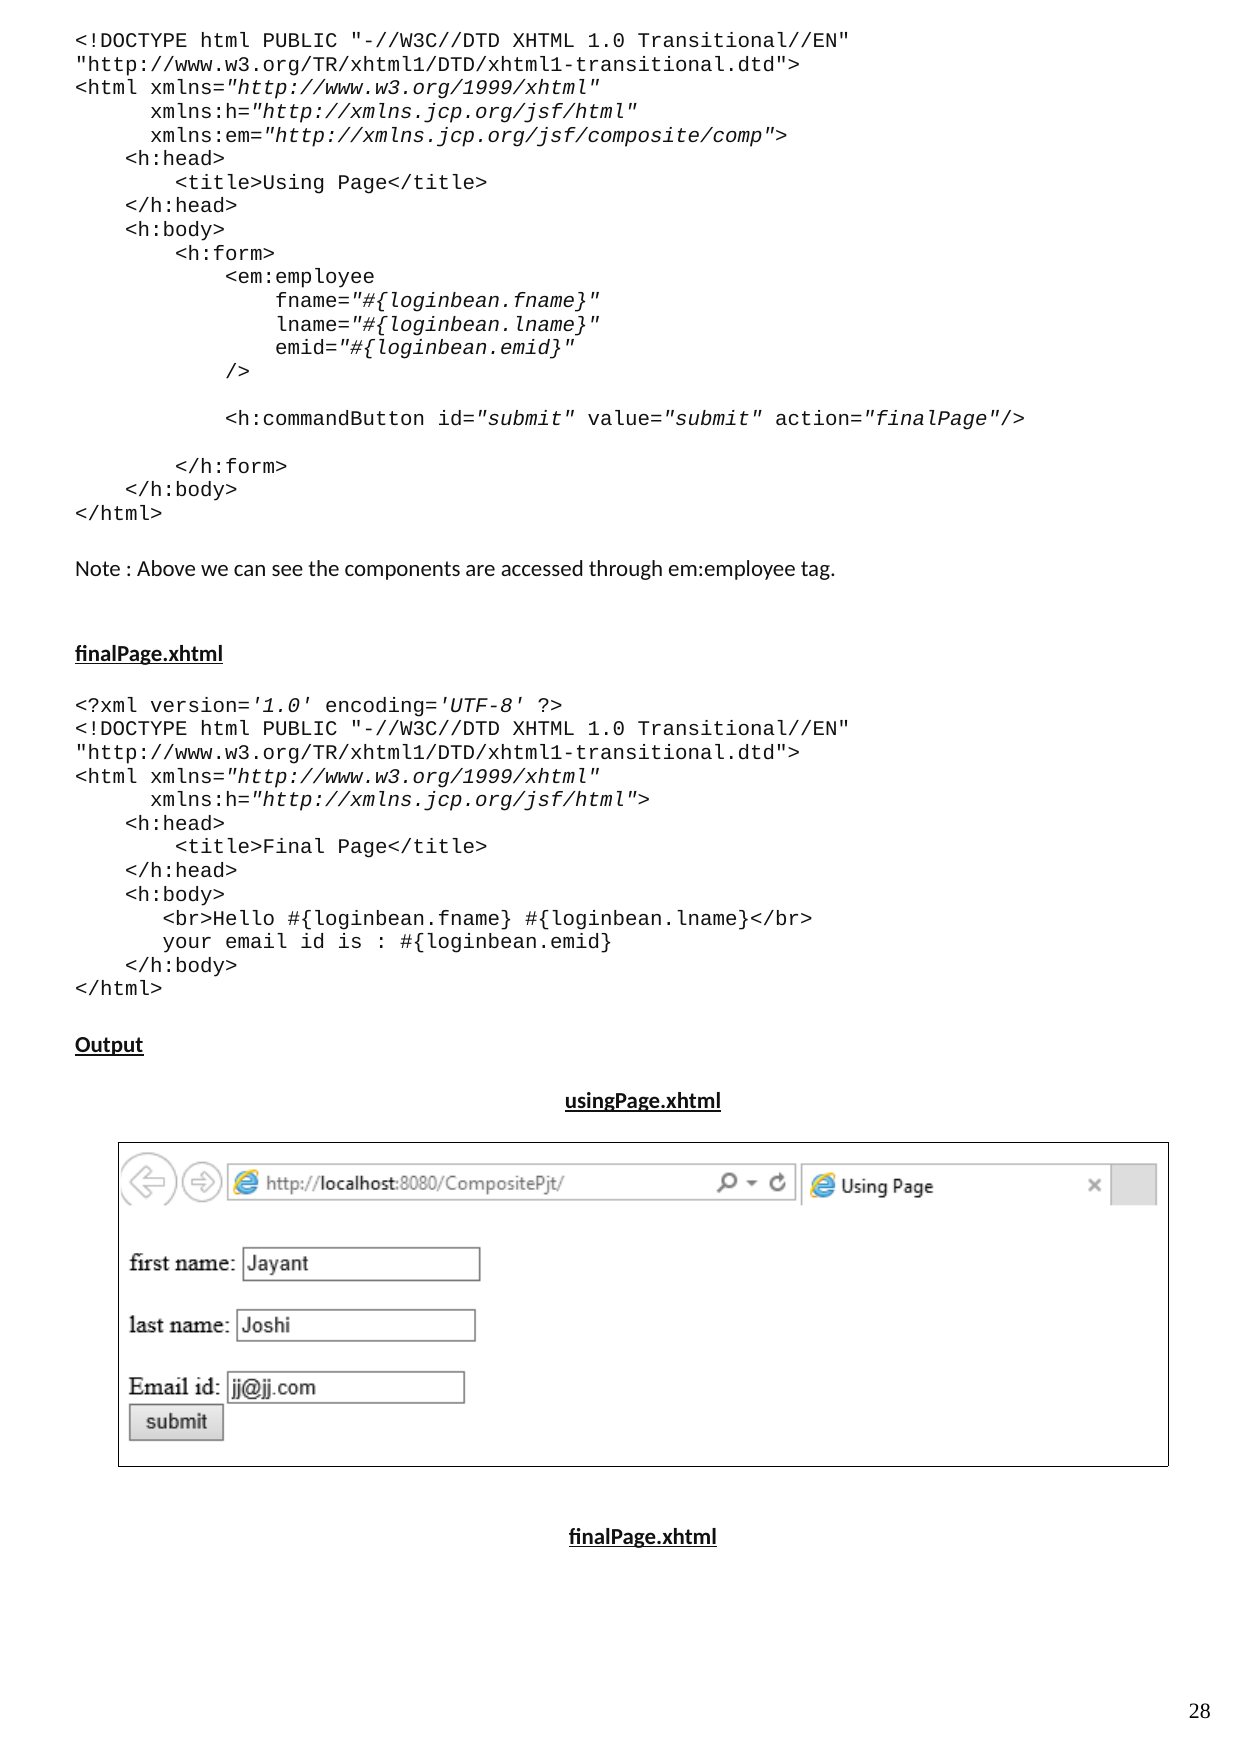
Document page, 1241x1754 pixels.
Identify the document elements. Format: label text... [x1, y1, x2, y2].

text <title>Using Page</title> [75, 172, 1211, 196]
text </h:form> [75, 456, 1211, 479]
text <h:head> [75, 813, 1211, 837]
text Note : Above we can see the components are accessed through em:employee tag. [75, 554, 1211, 583]
text <html xmlns="http://www.w3.org/1999/xhtml" [75, 77, 1211, 101]
text finalPage.xhtml [75, 1522, 1211, 1550]
text <h:head> [75, 148, 1211, 172]
text finalPage.xhtml [75, 639, 1211, 667]
text <!DOCTYPE html PUBLIC "-//W3C//DTD XHTML 1.0 Transitional//EN" "http://www.w3.org/TR/xhtml1/DTD/xhtml1-transitional.dtd"> [75, 30, 1211, 77]
text <br>Hello #{loginbean.fname} #{loginbean.lname}</br> [75, 907, 1211, 931]
text <h:form> [75, 243, 1211, 266]
text /> [75, 361, 1211, 385]
text your email id is : #{loginbean.emid} [75, 931, 1211, 955]
text </h:head> [75, 860, 1211, 884]
text </h:body> [75, 479, 1211, 503]
text fname="#{loginbean.fname}" [75, 290, 1211, 314]
text </h:head> [75, 196, 1211, 219]
text emid="#{loginbean.emid}" [75, 337, 1211, 361]
text xmlns:h="http://xmlns.jcp.org/jsf/html" [75, 101, 1211, 124]
text <em:employee [75, 266, 1211, 290]
text </h:body> [75, 955, 1211, 978]
text Output [75, 1030, 1211, 1058]
text usingPage.xhtml [75, 1086, 1211, 1114]
text <?xml version='1.0' encoding='UTF-8' ?> [75, 695, 1211, 718]
text <h:body> [75, 219, 1211, 243]
text <title>Final Page</title> [75, 837, 1211, 860]
text <h:body> [75, 884, 1211, 907]
text <!DOCTYPE html PUBLIC "-//W3C//DTD XHTML 1.0 Transitional//EN" "http://www.w3.org/TR/xhtml1/DTD/xhtml1-transitional.dtd"> [75, 718, 1211, 766]
text xmlns:h="http://xmlns.jcp.org/jsf/html"> [75, 789, 1211, 813]
text <html xmlns="http://www.w3.org/1999/xhtml" [75, 766, 1211, 789]
text lname="#{loginbean.lname}" [75, 314, 1211, 337]
text <h:commandButton id="submit" value="submit" action="finalPage"/> [75, 408, 1211, 432]
text </html> [75, 503, 1211, 527]
text xmlns:em="http://xmlns.jcp.org/jsf/composite/comp"> [75, 124, 1211, 148]
text </html> [75, 978, 1211, 1002]
